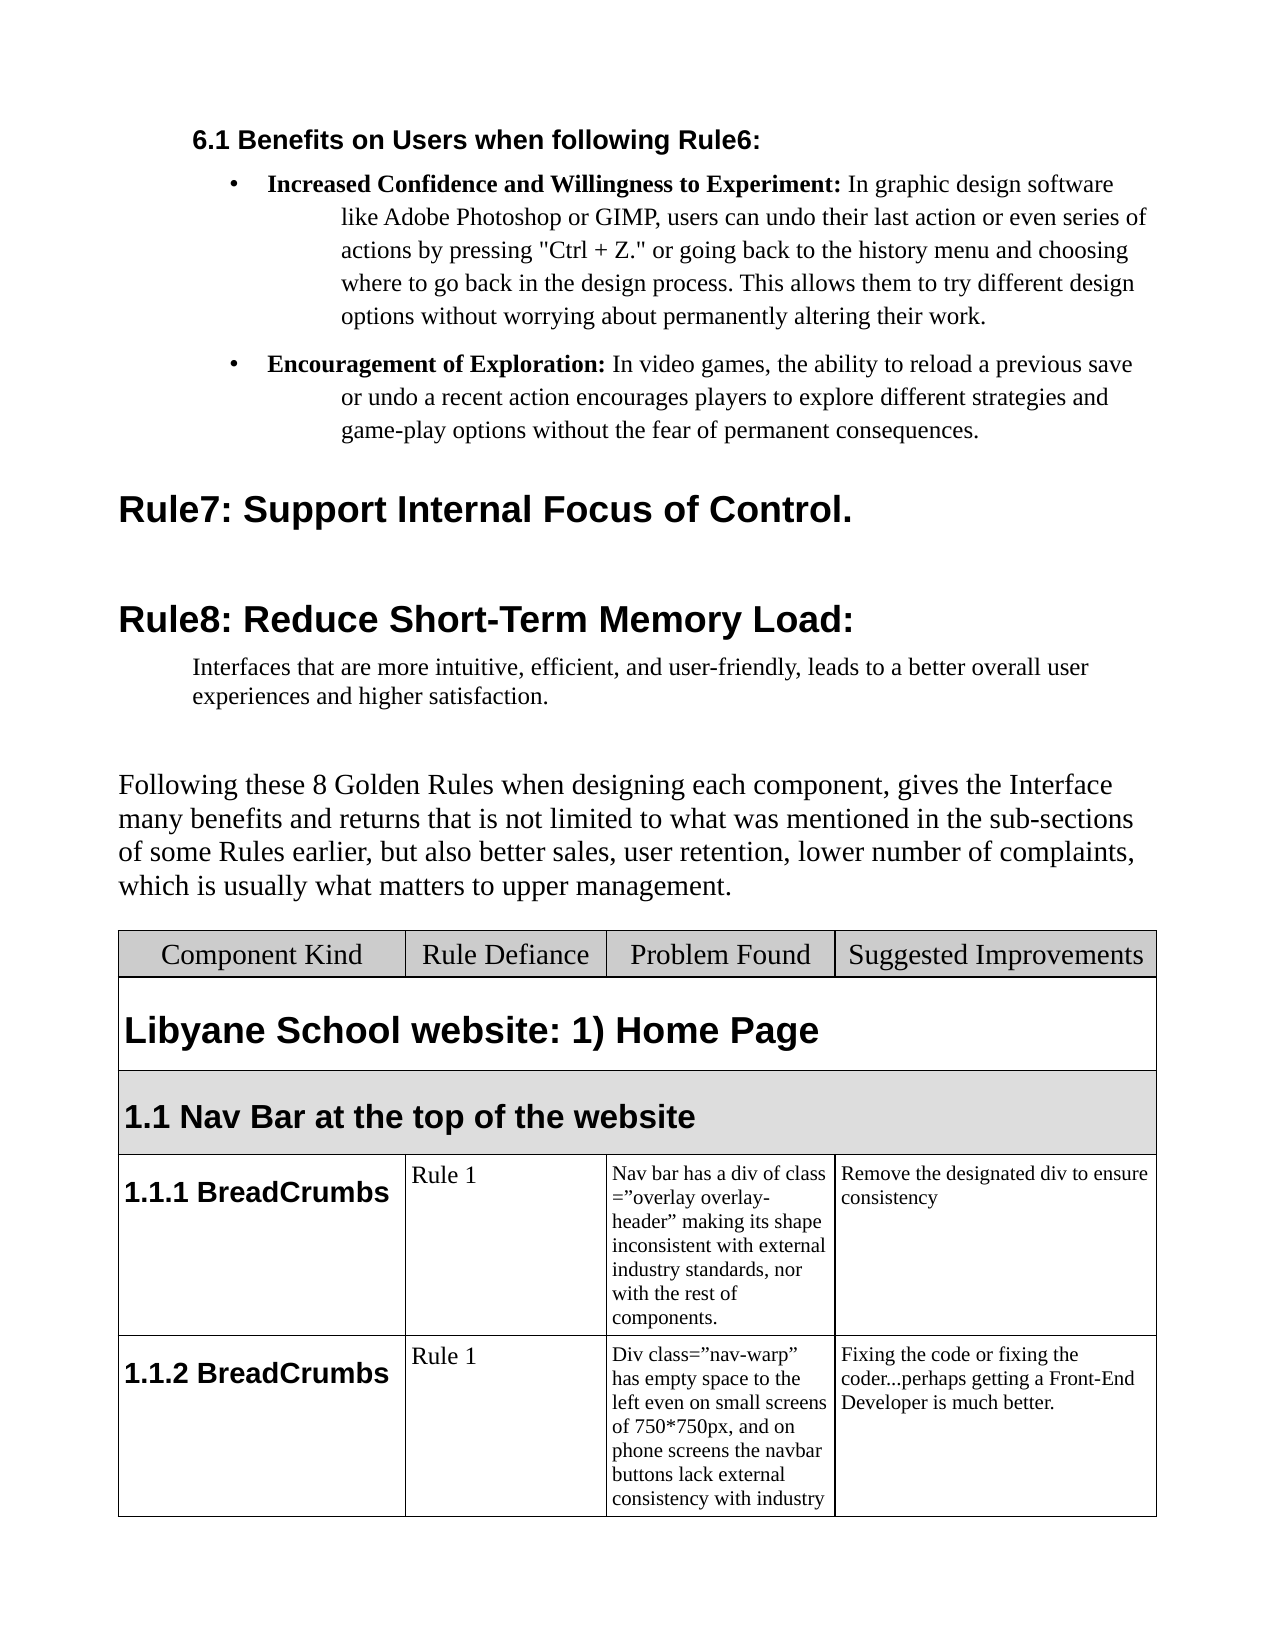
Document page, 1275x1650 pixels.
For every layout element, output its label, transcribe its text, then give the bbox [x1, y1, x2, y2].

text Following these 8 Golden Rules when designing each component, gives the Interface many benefits and returns that is not limited to what was mentioned in the sub-sections of some Rules earlier, but also better sales, user retention, lower number of complaints, which is usually what matters to upper management. [118, 767, 1157, 902]
table_header Problem Found [607, 931, 834, 976]
list Increased Confidence and Willingness to Experiment: In graphic design software like Adobe Photoshop or GIMP, users can undo their last action or even series of actions by pressing "Ctrl + Z." or going back to the history menu and choosing where to go back in the design process. This allows them to try different design options without worrying about permanently altering their work. [229, 169, 1157, 330]
table_cell Libyane School website: 1) Home Page [119, 978, 1156, 1069]
subtitle 6.1 Benefits on Users when following Rule6: [118, 118, 1157, 157]
table_cell Remove the designated div to ensure consistency [836, 1155, 1156, 1335]
table_cell 1.1.2 BreadCrumbs [119, 1336, 405, 1516]
table_cell 1.1.1 BreadCrumbs [119, 1155, 405, 1335]
table_header Component Kind [119, 931, 405, 976]
table_header Suggested Improvements [836, 931, 1156, 976]
table_cell Rule 1 [406, 1336, 606, 1516]
table_cell Nav bar has a div of class =”overlay overlay-header” making its shape inconsistent with external industry standards, nor with the rest of components. [607, 1155, 834, 1335]
table_cell Div class=”nav-warp” has empty space to the left even on small screens of 750*750px, and on phone screens the navbar buttons lack external consistency with industry [607, 1336, 834, 1516]
text Interfaces that are more intuitive, efficient, and user-friendly, leads to a better overall user experiences and higher satisfaction. [118, 652, 1157, 710]
table_header Rule Defiance [406, 931, 606, 976]
subtitle Rule7: Support Internal Focus of Control. [118, 487, 1157, 531]
subtitle Rule8: Reduce Short-Term Memory Load: [118, 597, 1157, 640]
table_cell Rule 1 [406, 1155, 606, 1335]
table_cell Fixing the code or fixing the coder...perhaps getting a Front-End Developer is much better. [836, 1336, 1156, 1516]
list Encouragement of Exploration: In video games, the ability to reload a previous save or undo a recent action encourages players to explore different strategies and game-play options without the fear of permanent consequences. [229, 349, 1157, 443]
table_cell 1.1 Nav Bar at the top of the website [119, 1071, 1156, 1154]
